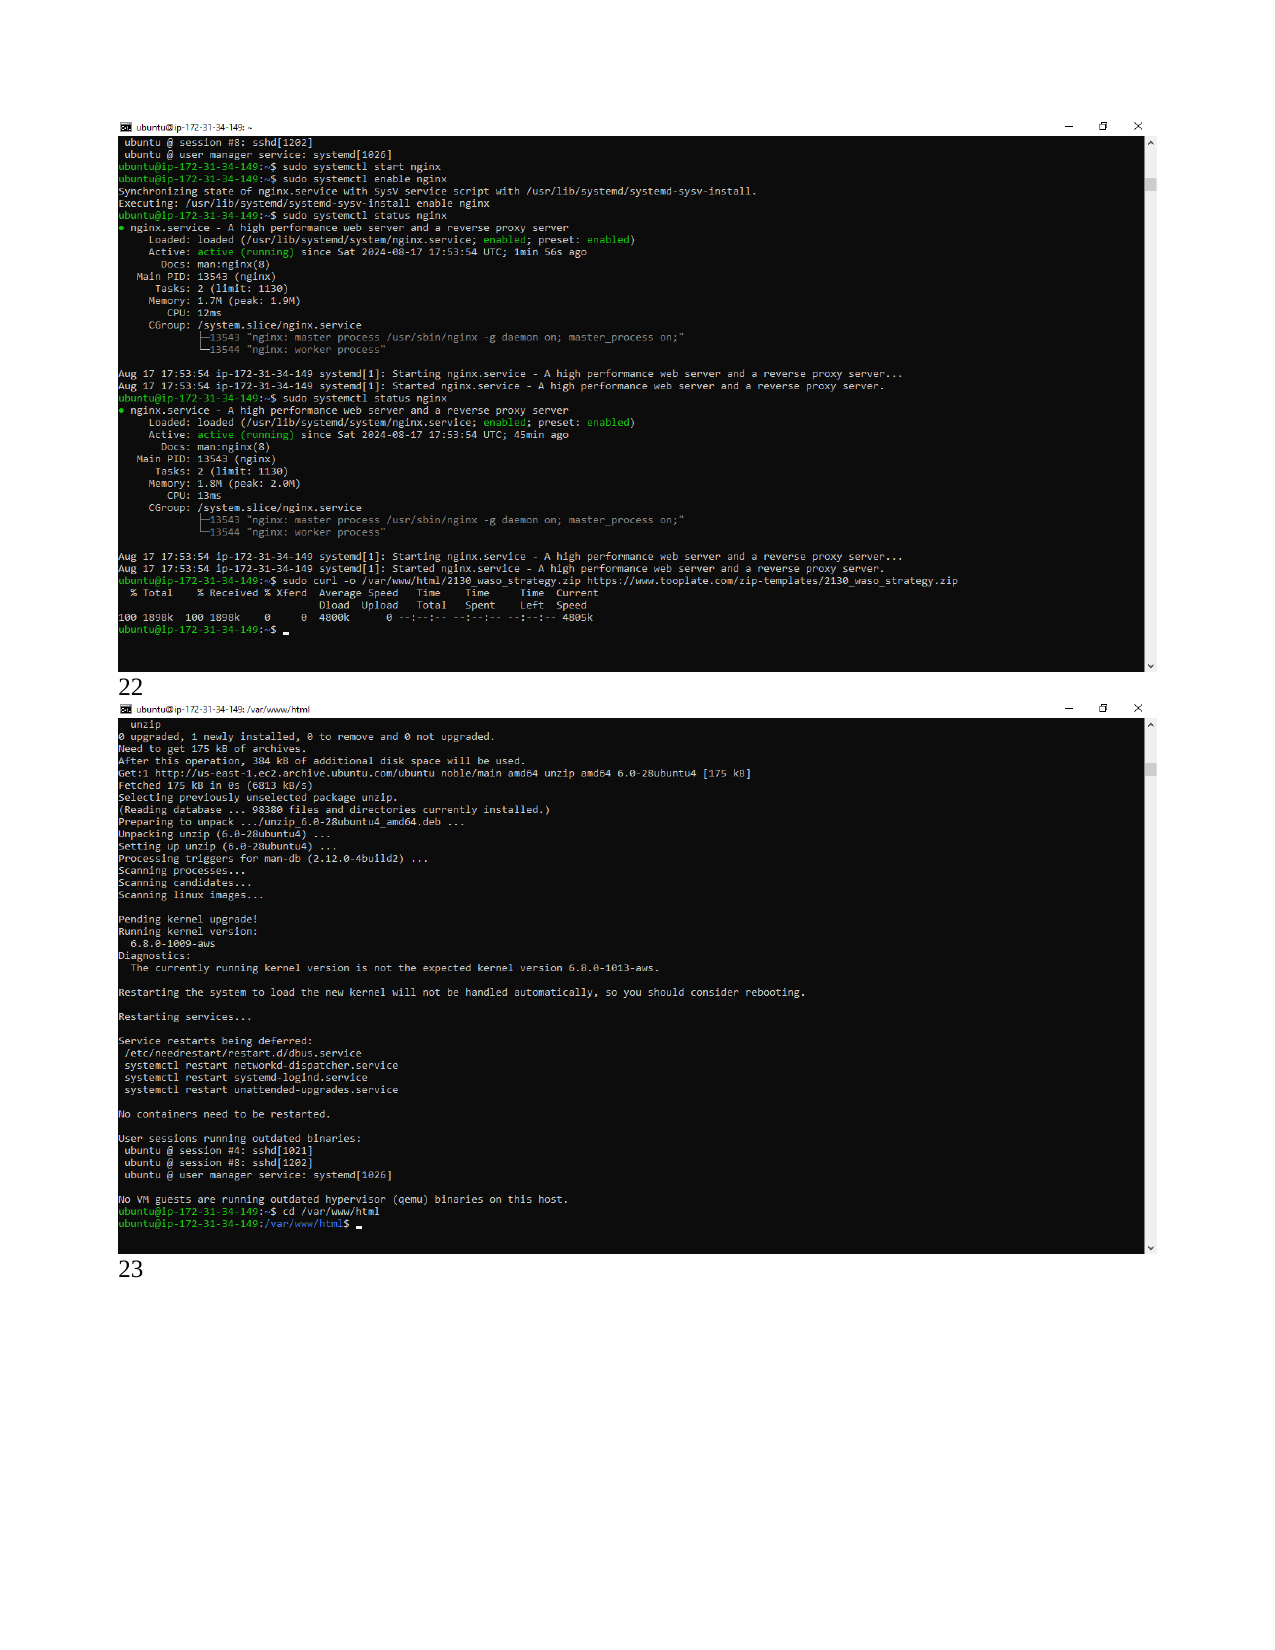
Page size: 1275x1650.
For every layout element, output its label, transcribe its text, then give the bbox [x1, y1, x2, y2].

picture [118, 118, 1157, 672]
text 23 [118, 1254, 1157, 1283]
picture [118, 700, 1157, 1254]
text 22 [118, 672, 1157, 700]
